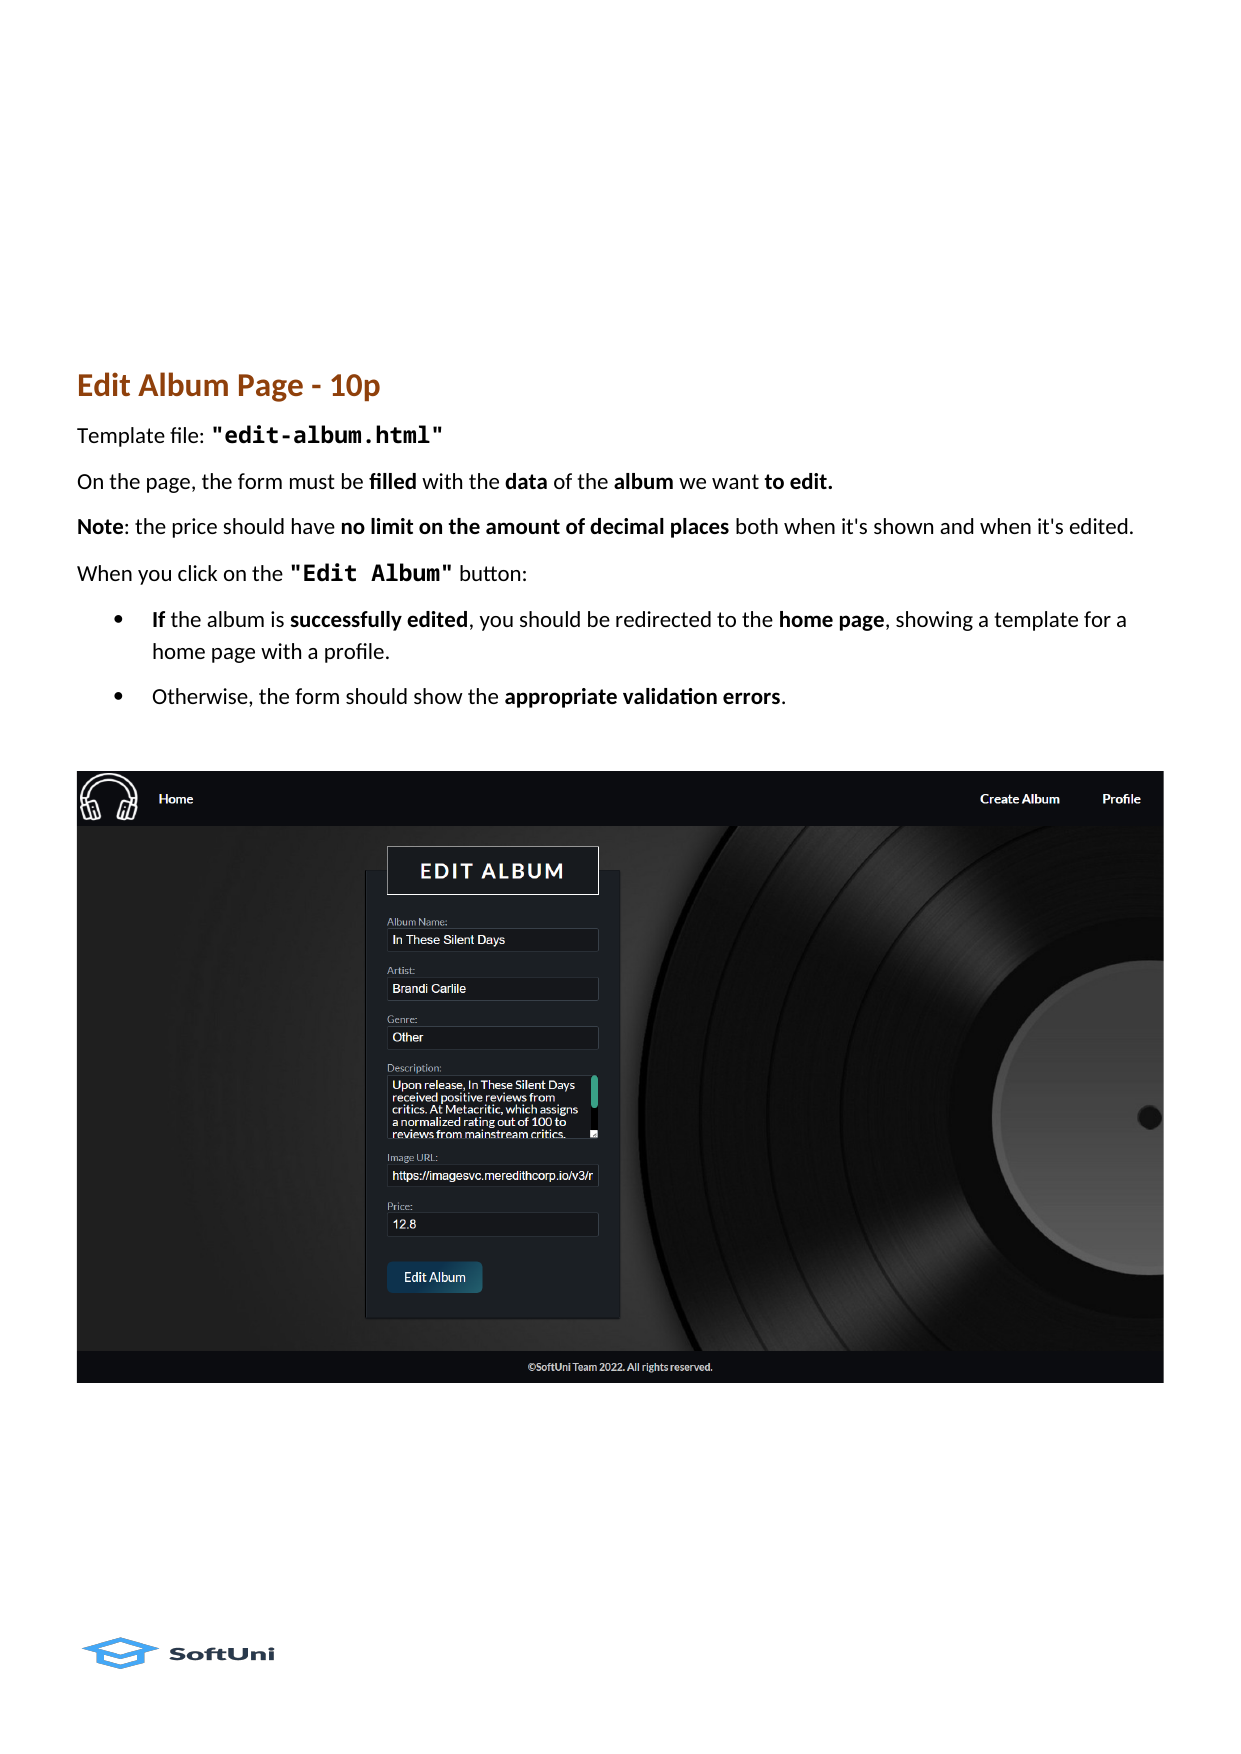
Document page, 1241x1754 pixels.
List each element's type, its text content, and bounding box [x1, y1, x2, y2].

picture [75, 1635, 281, 1672]
text On the page, the form must be filled with the data of the album we want to edit. [77, 467, 1163, 495]
list Otherwise, the form should show the appropriate validation errors. [114, 682, 1163, 710]
text Template file: "edit-album.html" [77, 419, 1163, 450]
list If the album is successfully edited, you should be redirected to the home page, showing a template for a home page with a profile. [114, 605, 1163, 665]
text When you click on the "Edit Album" button: [77, 556, 1163, 588]
subtitle Edit Album Page - 10p [77, 363, 1163, 404]
picture [76, 771, 1164, 1383]
text Note: the price should have no limit on the amount of decimal places both when it's shown and when it's edited. [77, 512, 1163, 540]
